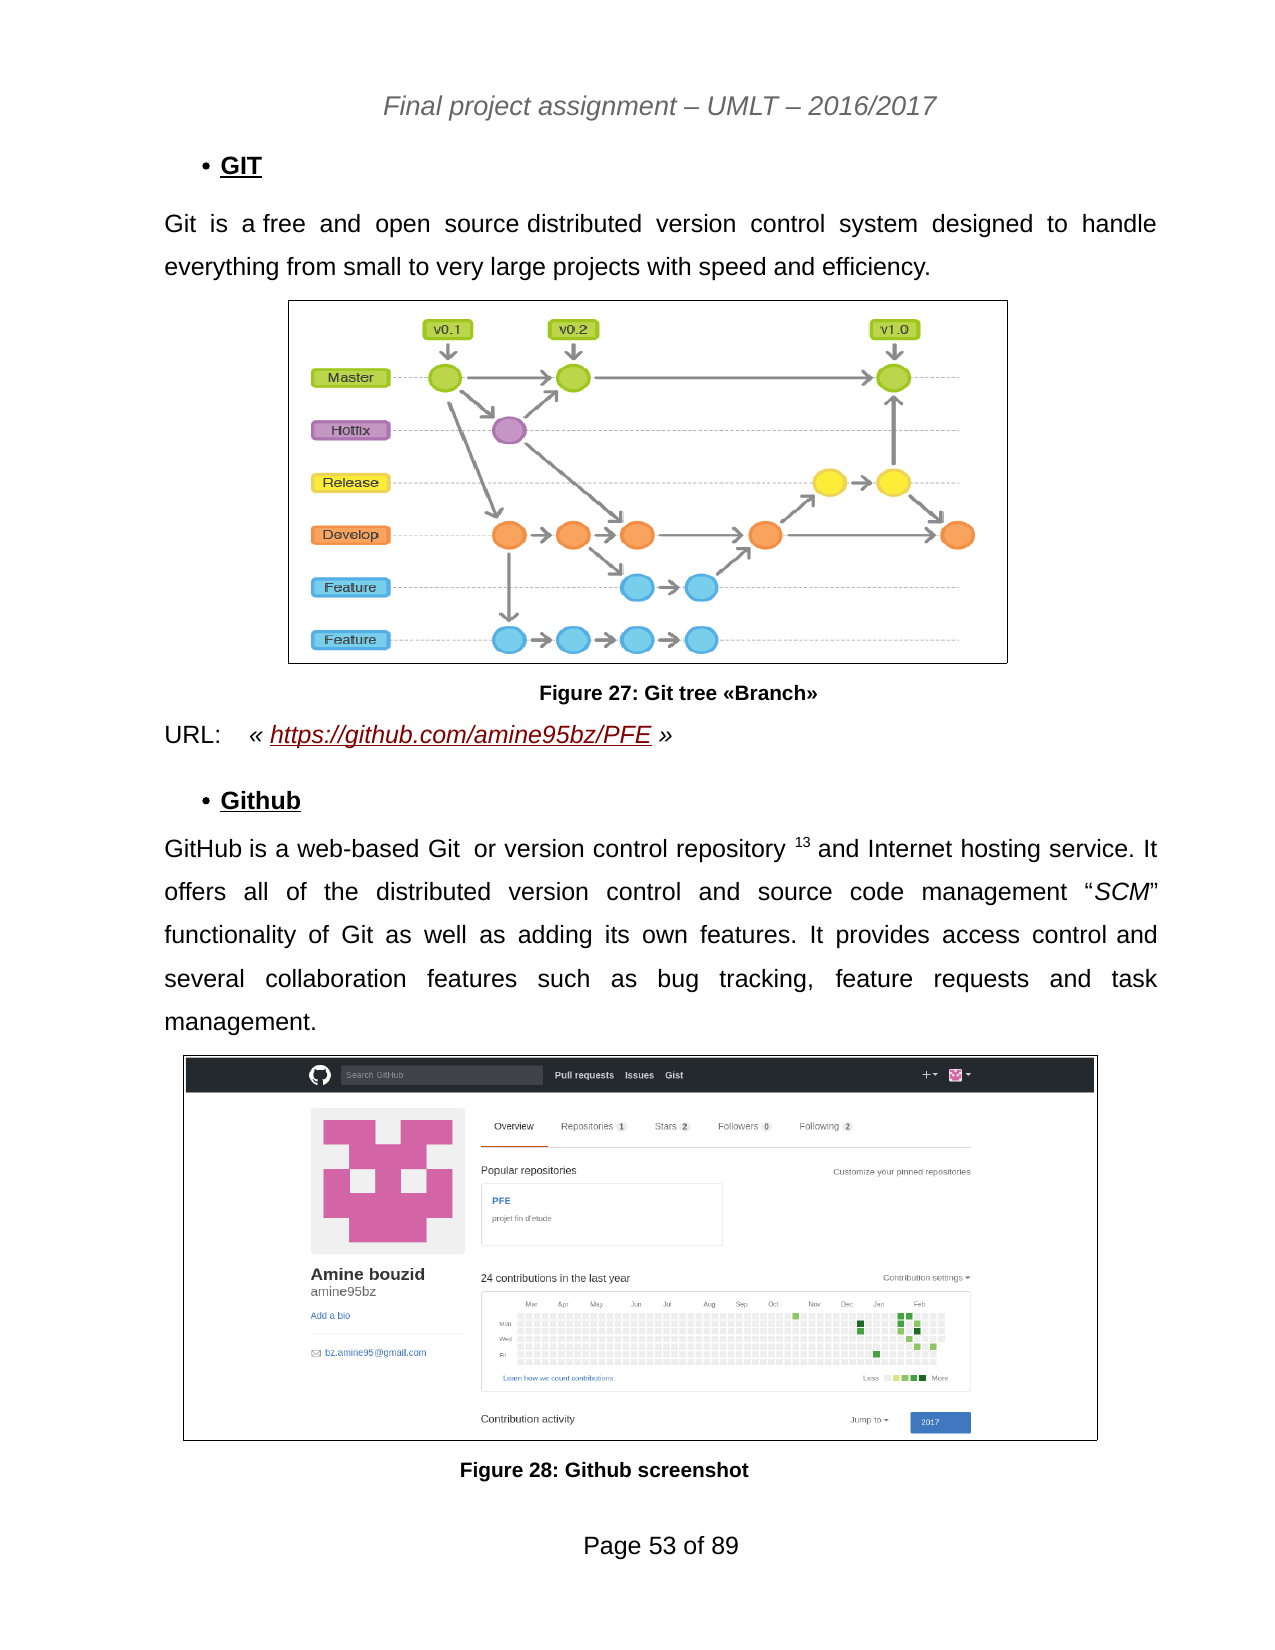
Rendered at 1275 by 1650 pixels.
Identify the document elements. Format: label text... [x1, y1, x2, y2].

text Figure 28: Github screenshot [164, 1064, 1158, 1483]
text GitHub is a web-based Git or version control repository 13 and Internet hosting service. It offers all of the distributed version control and source code management “SCM” functionality of Git as well as adding its own features. It provides access control and several collaboration features such as bug tracking, feature requests and task management. [164, 834, 1158, 1036]
text [184, 1056, 1097, 1440]
text Figure 27: Git tree «Branch» [164, 295, 1158, 706]
list Github [202, 786, 1158, 815]
picture [185, 1057, 1094, 1437]
text URL: « https://github.com/amine95bz/PFE » [164, 720, 1158, 749]
picture [291, 302, 1004, 660]
text Git is a free and open source distributed version control system designed to handle everything from small to very large projects with speed and efficiency. [164, 209, 1158, 281]
list GIT [202, 151, 1158, 180]
